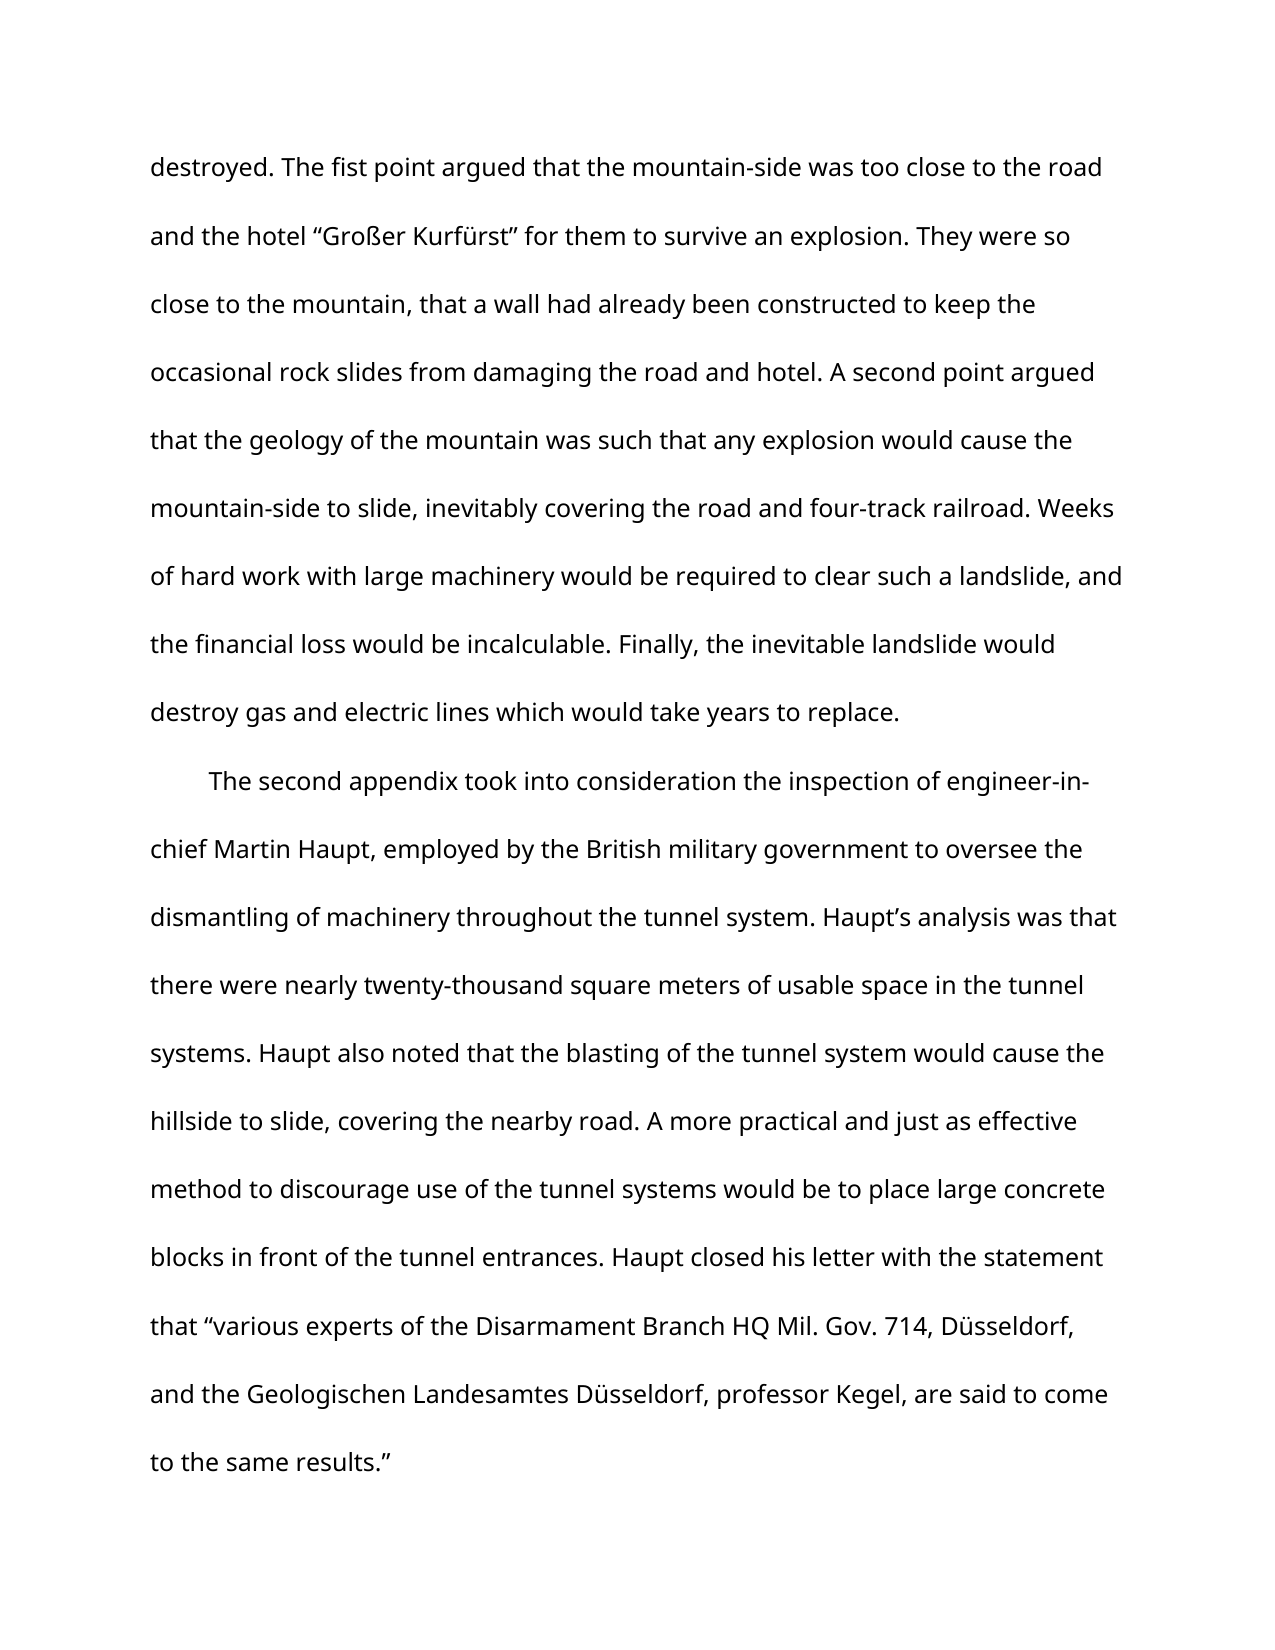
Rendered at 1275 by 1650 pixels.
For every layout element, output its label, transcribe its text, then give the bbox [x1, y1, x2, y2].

text The second appendix took into consideration the inspection of engineer-in-chief Martin Haupt, employed by the British military government to oversee the dismantling of machinery throughout the tunnel system. Haupt’s analysis was that there were nearly twenty-thousand square meters of usable space in the tunnel systems. Haupt also noted that the blasting of the tunnel system would cause the hillside to slide, covering the nearby road. A more practical and just as effective method to discourage use of the tunnel systems would be to place large concrete blocks in front of the tunnel entrances. Haupt closed his letter with the statement that “various experts of the Disarmament Branch HQ Mil. Gov. 714, Düsseldorf, and the Geologischen Landesamtes Düsseldorf, professor Kegel, are said to come to the same results.” [150, 763, 1125, 1478]
text destroyed. The fist point argued that the mountain-side was too close to the road and the hotel “Großer Kurfürst” for them to survive an explosion. They were so close to the mountain, that a wall had already been constructed to keep the occasional rock slides from damaging the road and hotel. A second point argued that the geology of the mountain was such that any explosion would cause the mountain-side to slide, inevitably covering the road and four-track railroad. Weeks of hard work with large machinery would be required to clear such a landslide, and the financial loss would be incalculable. Finally, the inevitable landslide would destroy gas and electric lines which would take years to replace. [150, 150, 1125, 729]
